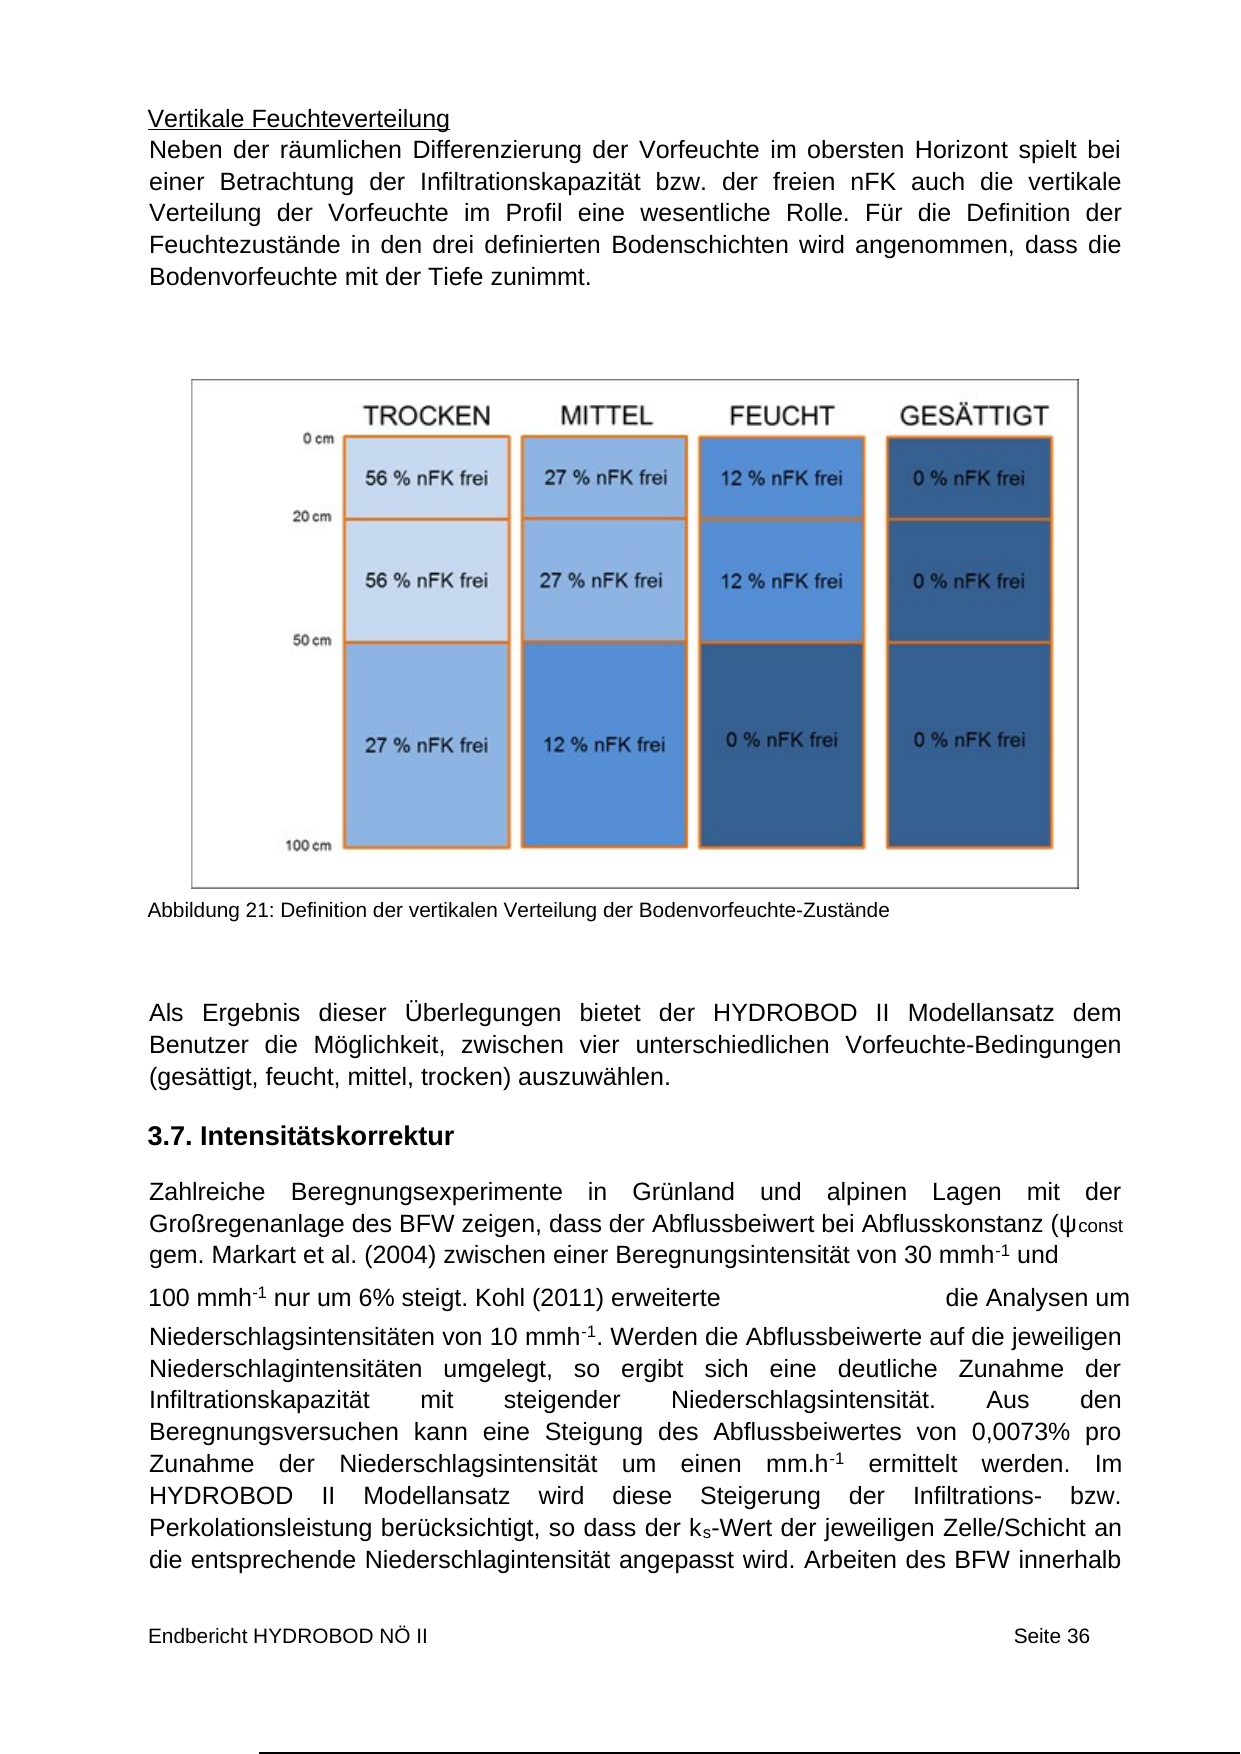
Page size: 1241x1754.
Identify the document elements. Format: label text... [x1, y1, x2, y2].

text Als Ergebnis dieser Überlegungen bietet der HYDROBOD II Modellansatz dem Benutzer die Möglichkeit, zwischen vier unterschiedlichen Vorfeuchte-Bedingungen (gesättigt, feucht, mittel, trocken) auszuwählen. [149, 998, 1123, 1091]
text Zahlreiche Beregnungsexperimente in Grünland und alpinen Lagen mit der Großregenanlage des BFW zeigen, dass der Abflussbeiwert bei Abflusskonstanz (ψconst gem. Markart et al. (2004) zwischen einer Beregnungsintensität von 30 mmh-1 und [149, 1177, 1123, 1269]
text 3.7. Intensitätskorrektur [147, 1120, 1137, 1151]
text Abbildung 21: Definition der vertikalen Verteilung der Bodenvorfeuchte-Zustände [147, 898, 1123, 922]
text Neben der räumlichen Differenzierung der Vorfeuchte im obersten Horizont spielt bei einer Betrachtung der Infiltrationskapazität bzw. der freien nFK auch die vertikale Verteilung der Vorfeuchte im Profil eine wesentliche Rolle. Für die Definition der Feuchtezustände in den drei definierten Bodenschichten wird angenommen, dass die Bodenvorfeuchte mit der Tiefe zunimmt. [149, 135, 1123, 291]
subtitle Vertikale Feuchteverteilung [147, 104, 1137, 132]
text Niederschlagsintensitäten von 10 mmh-1. Werden die Abflussbeiwerte auf die jeweiligen Niederschlagintensitäten umgelegt, so ergibt sich eine deutliche Zunahme der Infiltrationskapazität mit steigender Niederschlagsintensität. Aus den Beregnungsversuchen kann eine Steigung des Abflussbeiwertes von 0,0073% pro Zunahme der Niederschlagsintensität um einen mm.h-1 ermittelt werden. Im HYDROBOD II Modellansatz wird diese Steigerung der Infiltrations- bzw. Perkolationsleistung berücksichtigt, so dass der ks-Wert der jeweiligen Zelle/Schicht an die entsprechende Niederschlagintensität angepasst wird. Arbeiten des BFW innerhalb [149, 1322, 1123, 1574]
text 100 mmh-1 nur um 6% steigt. Kohl (2011) erweiterte die Analysen um [148, 1283, 1137, 1312]
